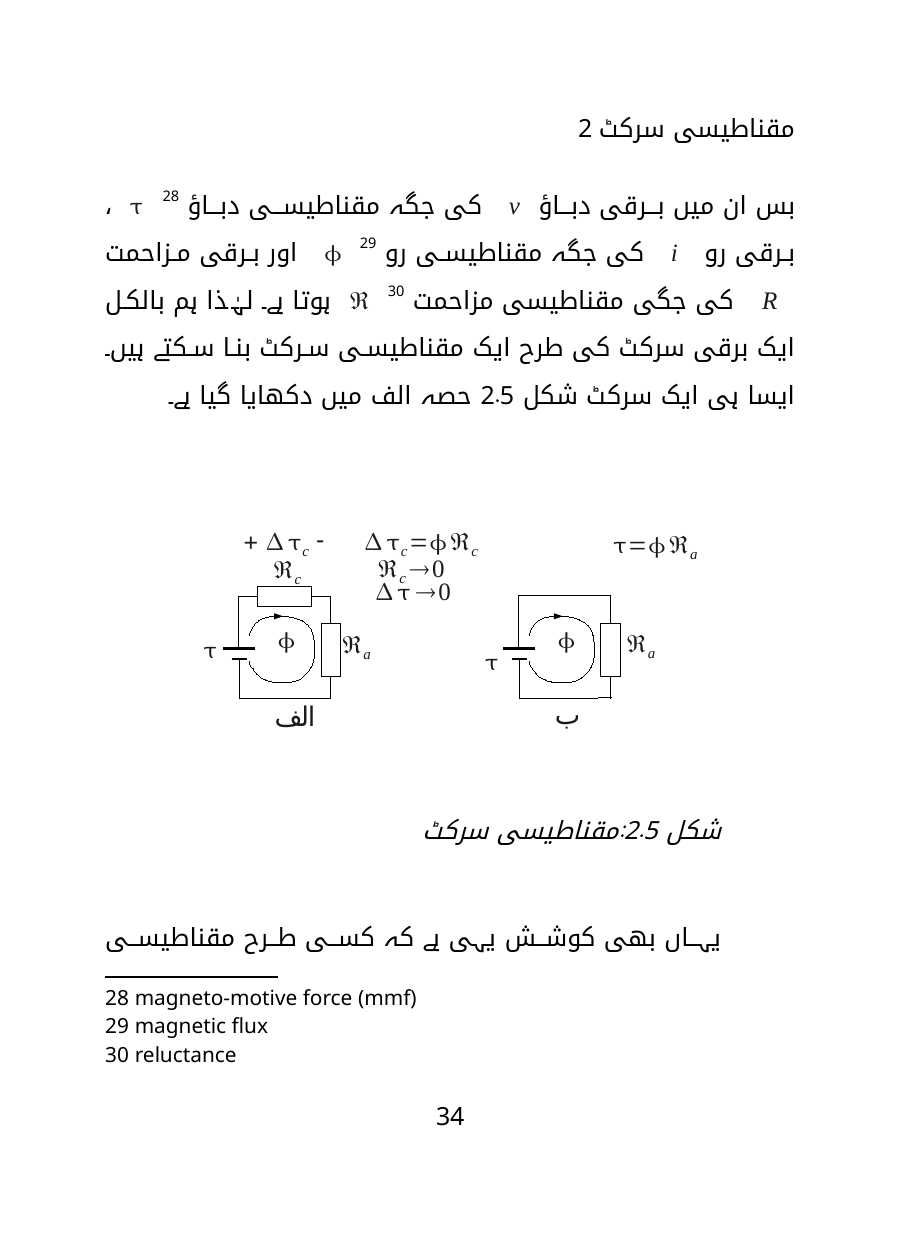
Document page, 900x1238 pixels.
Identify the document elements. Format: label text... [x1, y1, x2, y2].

text magneto-motive force (mmf) [105, 983, 795, 1012]
text magnetic flux [105, 1012, 795, 1040]
text یہاں بھی کوشش یہی ہے کہ کسی طرح مقناطیسی دباؤ کو بغیر کم کئے مقناطیسی مزاحمتتک پہنچایا جائے۔ یہاں بھی اگرکو نظرانداز کرنا ممکن ہو تو ہمیں شکل 2.5 حصہ ب ملتا ہے جس میں مقناطیسی رو کو، بالکل اُہم کے قانون کی طرح، مساوات سے حل کیا جا سکتا ہے۔ یعنی [105, 914, 795, 962]
text شکل 2.5:مقناطیسی سرکٹ [179, 491, 721, 854]
text مقناطیسی سرکٹ بالکل برقی سرکٹ کی طرح ہوتے ہیں۔ بس ان میں برقی دباؤ کی جگہ مقناطیسی دباؤ ، برقی رو کی جگہ مقناطیسی رو اور برقی مزاحمت کی جگی مقناطیسی مزاحمت ہوتا ہے۔ لہٰذا ہم بالکل ایک برقی سرکٹ کی طرح ایک مقناطیسی سرکٹ بنا سکتے ہیں۔ ایسا ہی ایک سرکٹ شکل 2.5 حصہ الف میں دکھایا گیا ہے۔ [105, 182, 795, 419]
text reluctance [105, 1040, 795, 1068]
